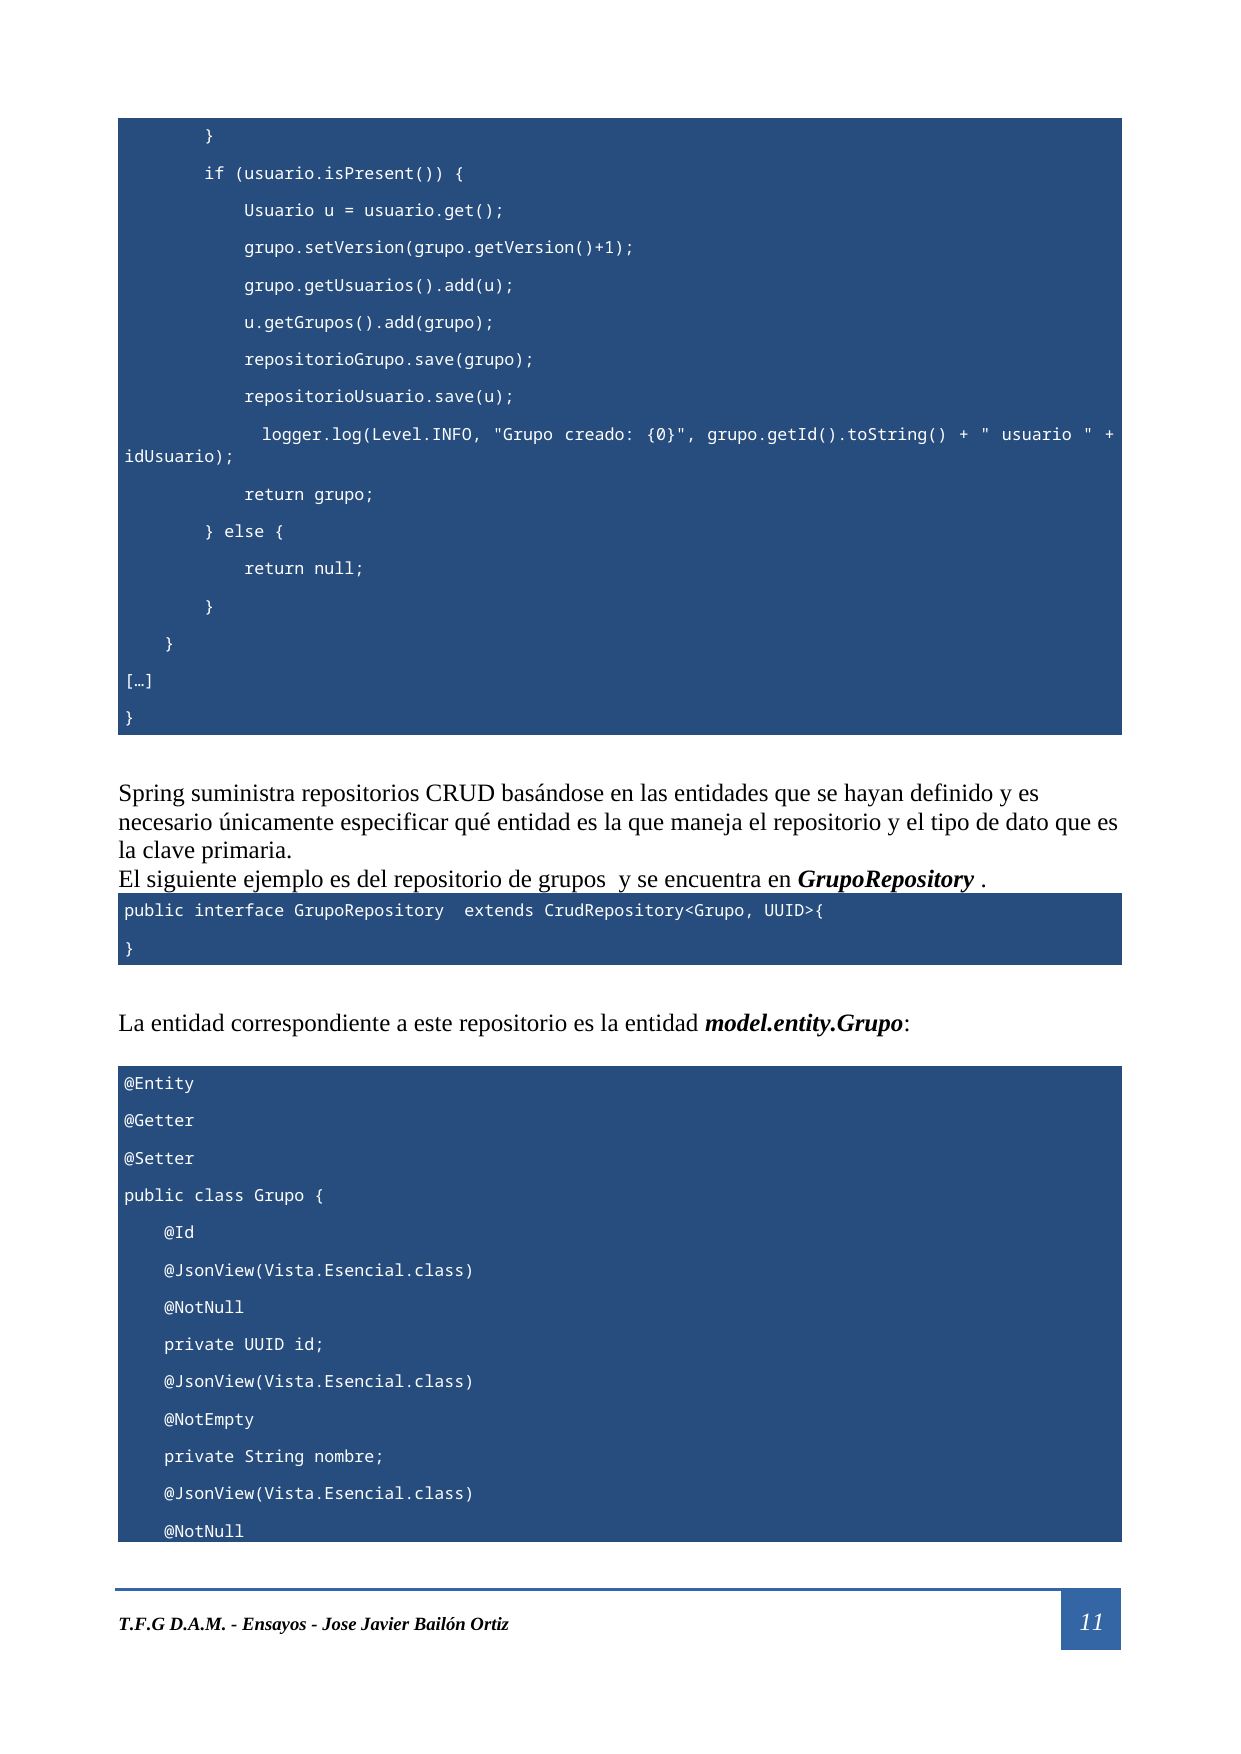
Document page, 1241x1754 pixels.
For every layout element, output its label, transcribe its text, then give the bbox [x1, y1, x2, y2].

text } else { [118, 514, 1122, 542]
text Usuario u = usuario.get(); [118, 193, 1122, 221]
text @NotEmpty [118, 1401, 1122, 1430]
text private String nombre; [118, 1439, 1122, 1467]
text La entidad correspondiente a este repositorio es la entidad model.entity.Grupo: [118, 1008, 1122, 1037]
text grupo.setVersion(grupo.getVersion()+1); [118, 230, 1122, 259]
text u.getGrupos().add(grupo); [118, 304, 1122, 333]
text return grupo; [118, 476, 1122, 505]
text repositorioUsuario.save(u); [118, 379, 1122, 408]
text } [118, 588, 1122, 617]
text } [118, 118, 1122, 147]
text @NotNull [118, 1289, 1122, 1318]
text logger.log(Level.INFO, "Grupo creado: {0}", grupo.getId().toString() + " usuario " + idUsuario); [118, 416, 1122, 468]
text grupo.getUsuarios().add(u); [118, 267, 1122, 296]
text @JsonView(Vista.Esencial.class) [118, 1252, 1122, 1281]
text return null; [118, 551, 1122, 580]
text } [118, 626, 1122, 654]
text @Getter [118, 1103, 1122, 1132]
text Spring suministra repositorios CRUD basándose en las entidades que se hayan definido y es necesario únicamente especificar qué entidad es la que maneja el repositorio y el tipo de dato que es la clave primaria. [118, 778, 1122, 864]
text @NotNull [118, 1513, 1122, 1542]
text if (usuario.isPresent()) { [118, 155, 1122, 184]
text } [118, 930, 1122, 965]
text } [118, 700, 1122, 735]
text repositorioGrupo.save(grupo); [118, 342, 1122, 371]
text public interface GrupoRepository extends CrudRepository<Grupo, UUID>{ [118, 893, 1122, 922]
text @JsonView(Vista.Esencial.class) [118, 1476, 1122, 1505]
text @Setter [118, 1140, 1122, 1169]
text @Id [118, 1215, 1122, 1244]
text public class Grupo { [118, 1178, 1122, 1206]
text […] [118, 663, 1122, 692]
text @Entity [118, 1066, 1122, 1094]
text @JsonView(Vista.Esencial.class) [118, 1364, 1122, 1393]
text private UUID id; [118, 1327, 1122, 1356]
text El siguiente ejemplo es del repositorio de grupos y se encuentra en GrupoRepository . [118, 864, 1122, 893]
